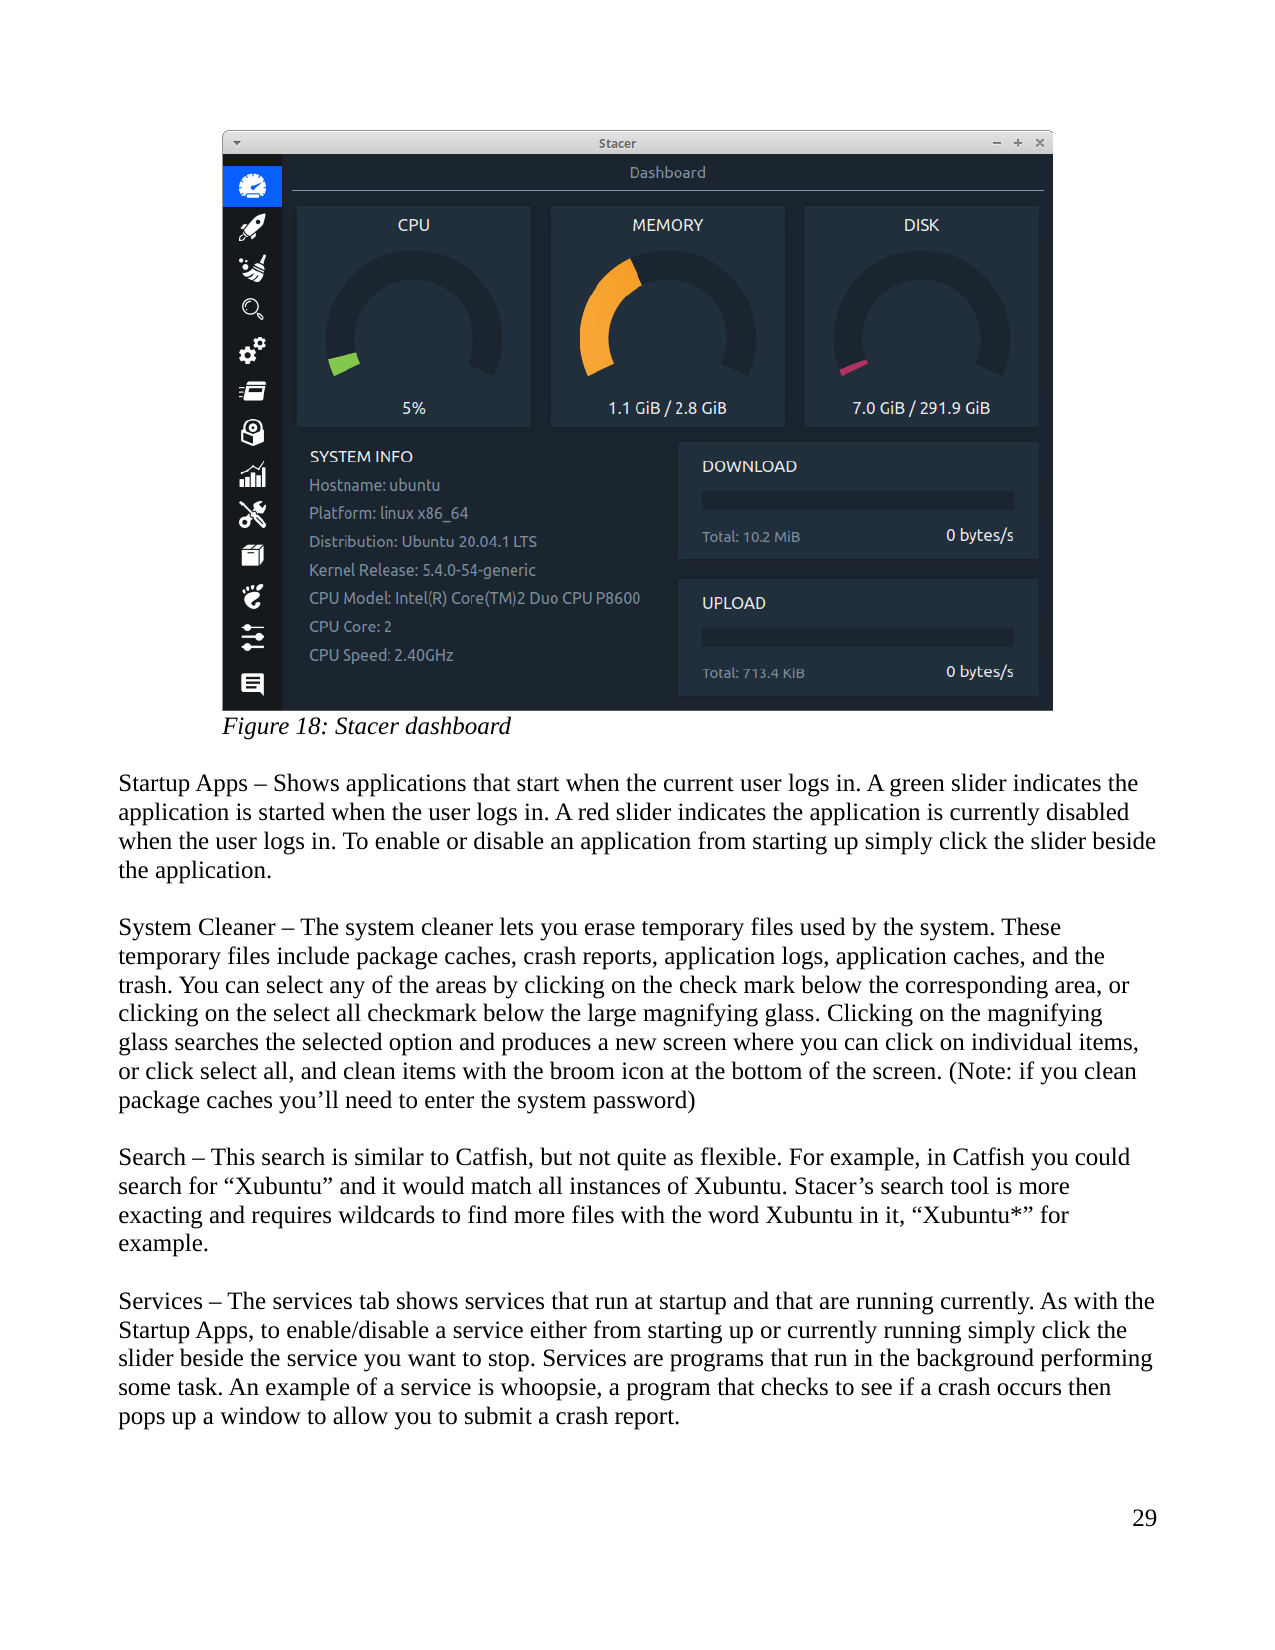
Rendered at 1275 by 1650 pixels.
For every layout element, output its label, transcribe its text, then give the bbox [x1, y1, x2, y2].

text Search – This search is similar to Catfish, but not quite as flexible. For example, in Catfish you could search for “Xubuntu” and it would match all instances of Xubuntu. Stacer’s search tool is more exacting and requires wildcards to find more files with the word Xubuntu in it, “Xubuntu*” for example. [118, 1142, 1157, 1257]
picture [222, 130, 1053, 711]
text Figure 18: Stacer dashboard [222, 711, 1053, 740]
text Services – The services tab shows services that run at startup and that are running currently. As with the Startup Apps, to enable/disable a service either from starting up or currently running simply click the slider beside the service you want to stop. Services are programs that run in the background performing some task. An example of a service is whoopsie, a program that checks to see if a crash occurs then pops up a window to allow you to submit a crash report. [118, 1286, 1157, 1430]
text Startup Apps – Shows applications that start when the current user logs in. A green slider indicates the application is started when the user logs in. A red slider indicates the application is currently disabled when the user logs in. To enable or disable an application from starting up simply click the slider beside the application. [118, 768, 1157, 883]
text System Cleaner – The system cleaner lets you erase temporary files used by the system. These temporary files include package caches, crash reports, application logs, application caches, and the trash. You can select any of the areas by clicking on the check mark below the corresponding area, or clicking on the select all checkmark below the large magnifying glass. Clicking on the magnifying glass searches the selected option and produces a new screen where you can click on individual items, or click select all, and clean items with the broom icon at the bottom of the screen. (Note: if you clean package caches you’ll need to enter the system password) [118, 912, 1157, 1113]
